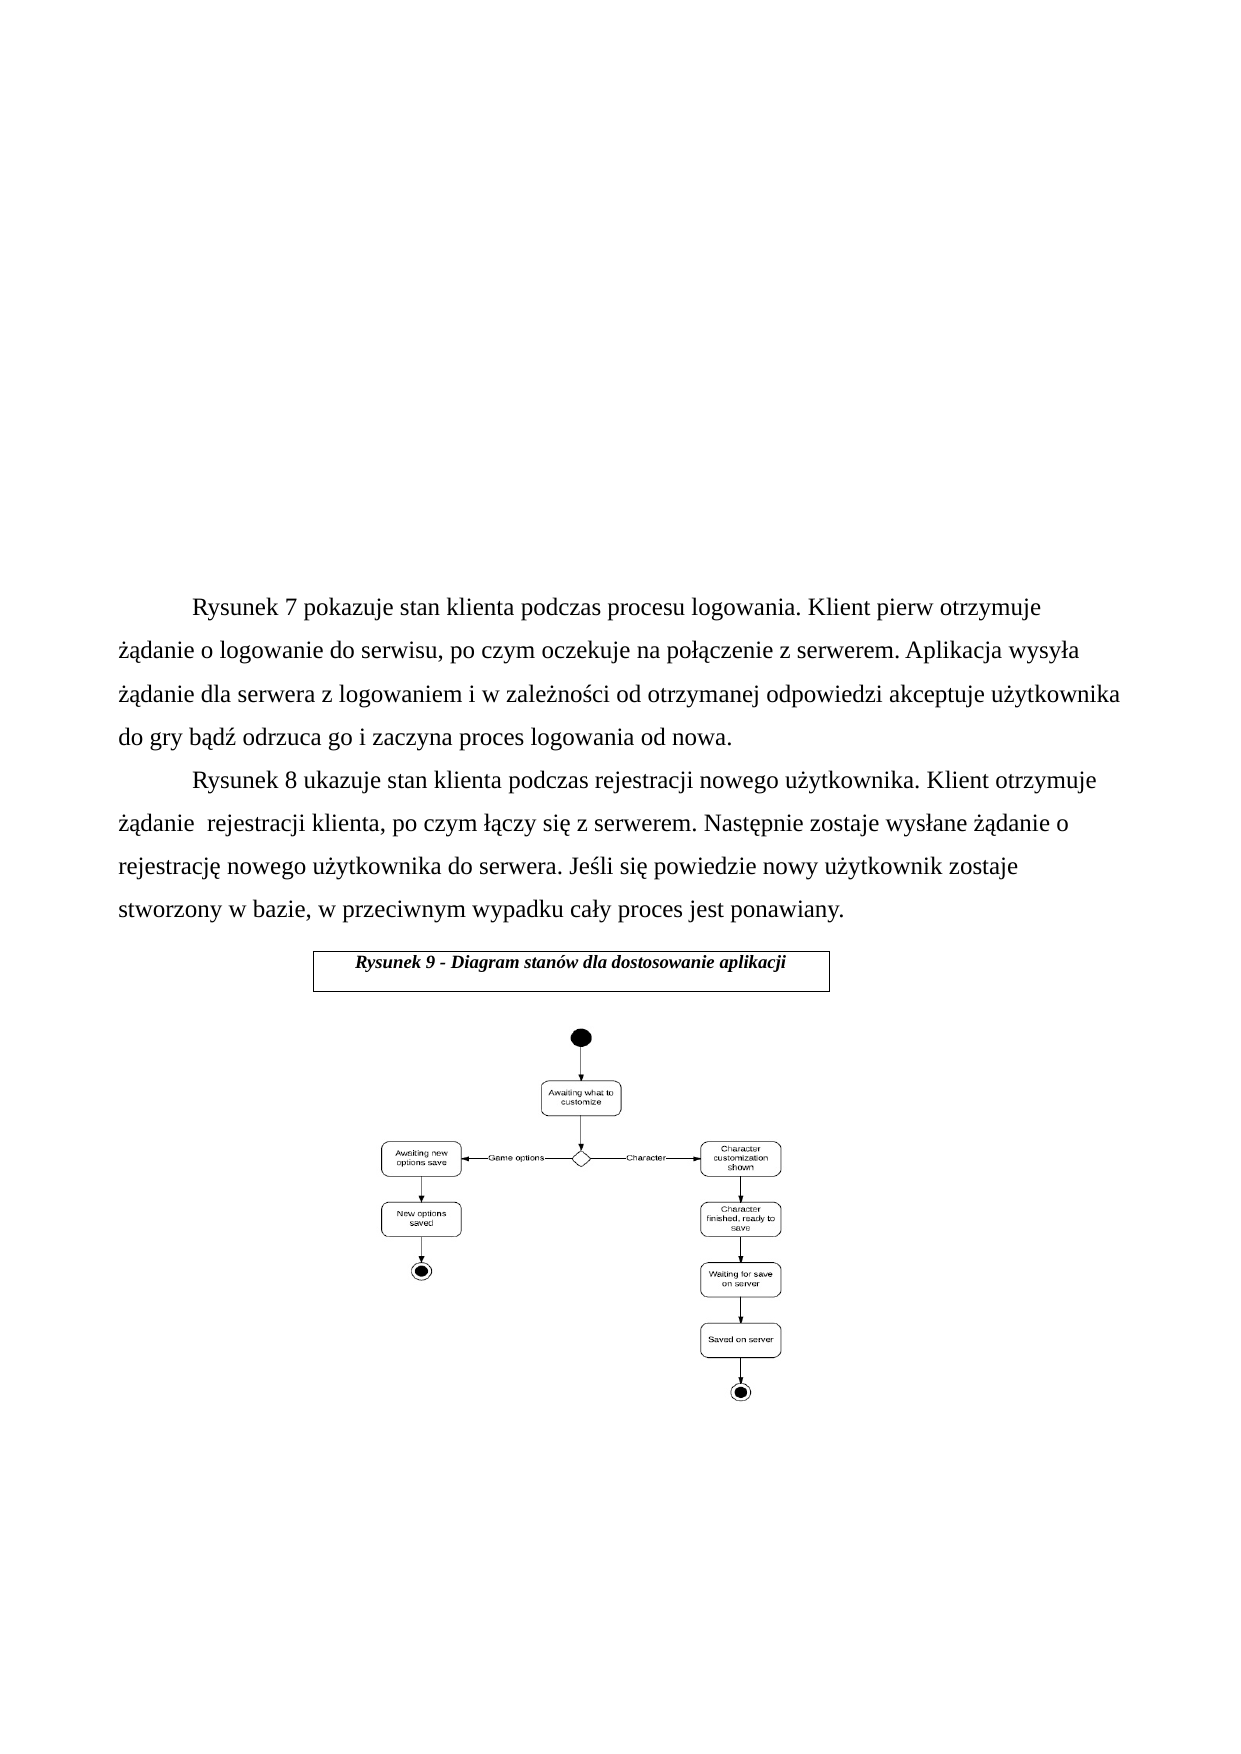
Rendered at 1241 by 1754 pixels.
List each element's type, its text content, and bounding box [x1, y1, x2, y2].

text Rysunek 7 pokazuje stan klienta podczas procesu logowania. Klient pierw otrzymuje żądanie o logowanie do serwisu, po czym oczekuje na połączenie z serwerem. Aplikacja wysyła żądanie dla serwera z logowaniem i w zależności od otrzymanej odpowiedzi akceptuje użytkownika do gry bądź odrzuca go i zaczyna proces logowania od nowa. [118, 592, 1122, 751]
text Rysunek 8 ukazuje stan klienta podczas rejestracji nowego użytkownika. Klient otrzymuje żądanie rejestracji klienta, po czym łączy się z serwerem. Następnie zostaje wysłane żądanie o rejestrację nowego użytkownika do serwera. Jeśli się powiedzie nowy użytkownik zostaje stworzony w bazie, w przeciwnym wypadku cały proces jest ponawiany. [118, 765, 1122, 923]
picture [369, 1004, 806, 1413]
text Rysunek 9 - Diagram stanów dla dostosowanie aplikacji [314, 952, 829, 973]
